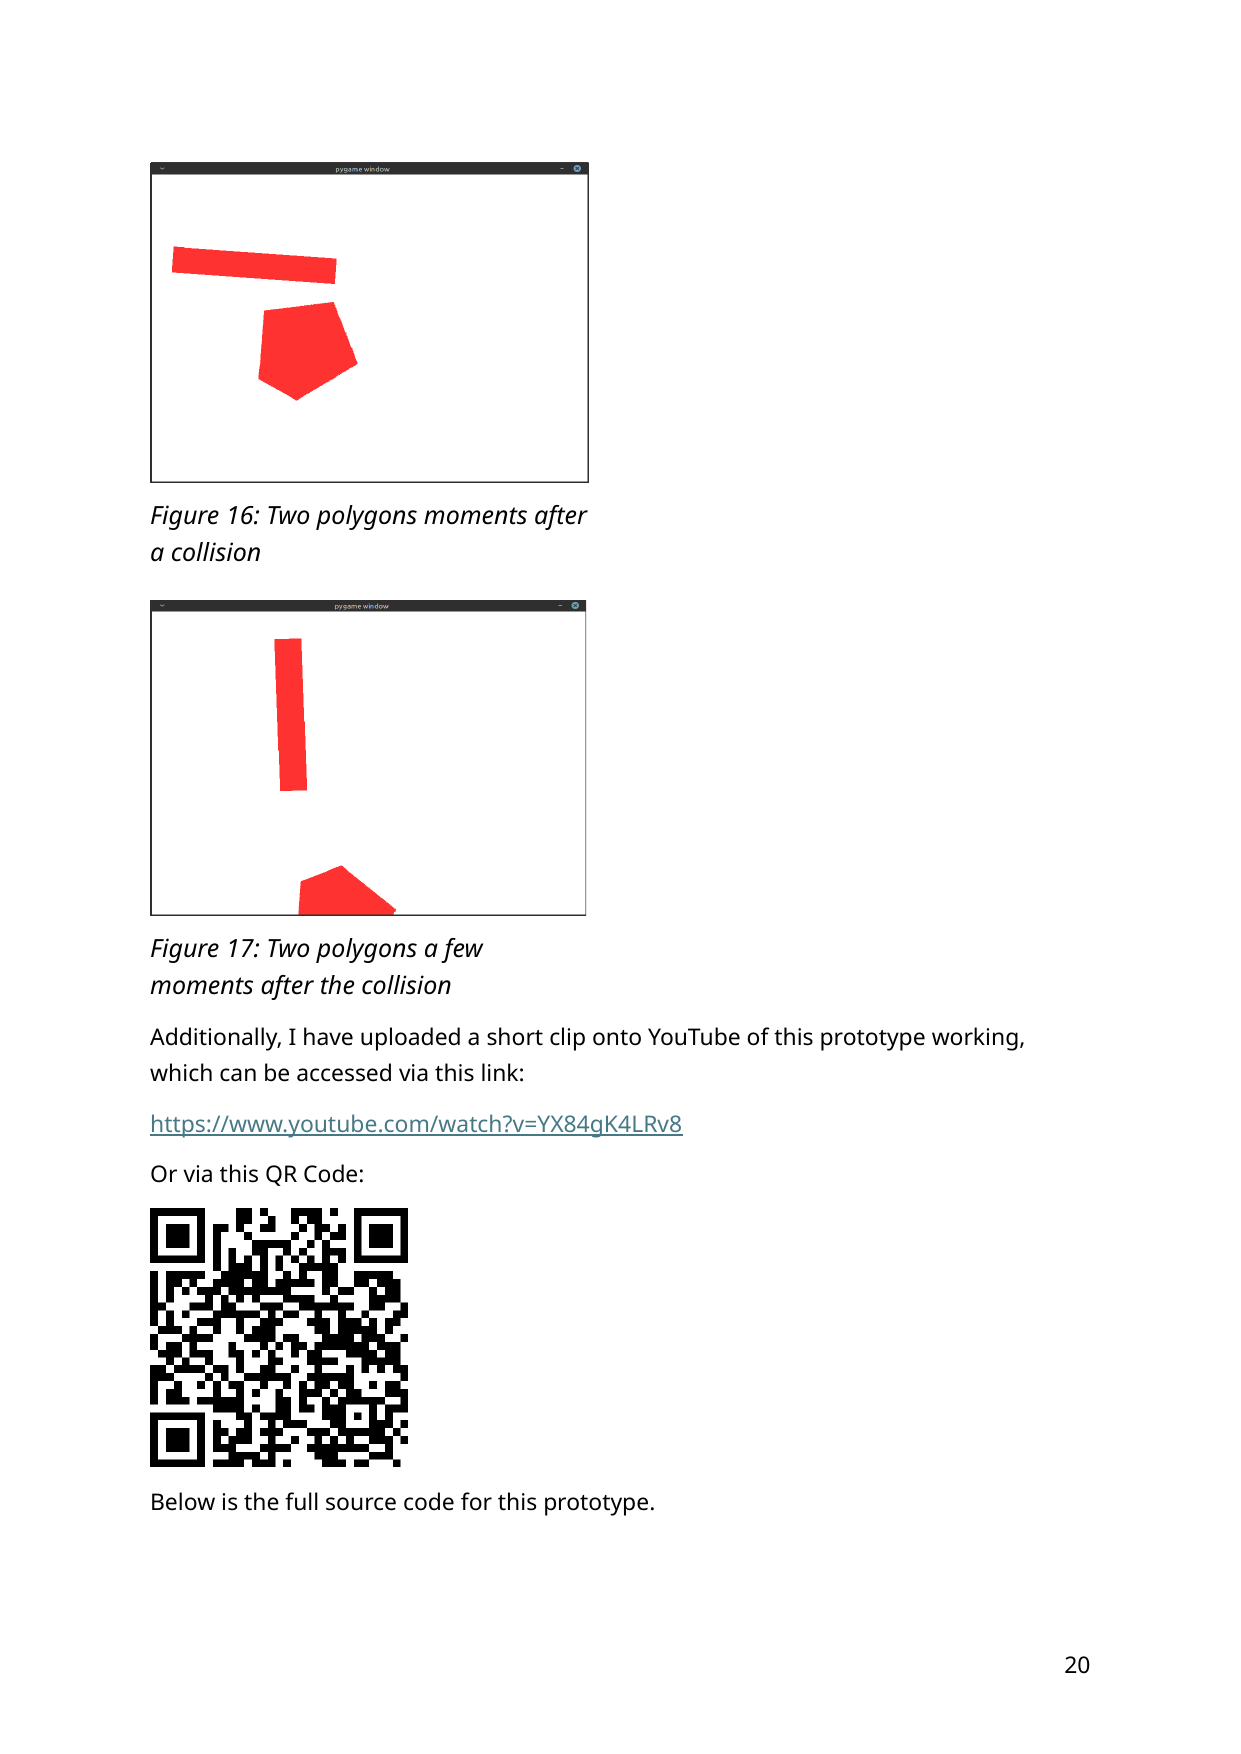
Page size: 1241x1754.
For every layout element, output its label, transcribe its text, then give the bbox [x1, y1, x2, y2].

picture [150, 600, 587, 916]
text Additionally, I have uploaded a short clip onto YouTube of this prototype working, which can be accessed via this link: [150, 1021, 1090, 1088]
text Figure 16: Two polygons moments after a collision [150, 483, 589, 568]
text Below is the full source code for this prototype. [150, 1486, 1090, 1517]
picture [150, 1208, 408, 1467]
text Or via this QR Code: [150, 1158, 1090, 1189]
picture [150, 162, 589, 483]
text Figure 17: Two polygons a few moments after the collision [150, 916, 586, 1002]
text https://www.youtube.com/watch?v=YX84gK4LRv8 [150, 1108, 1090, 1139]
